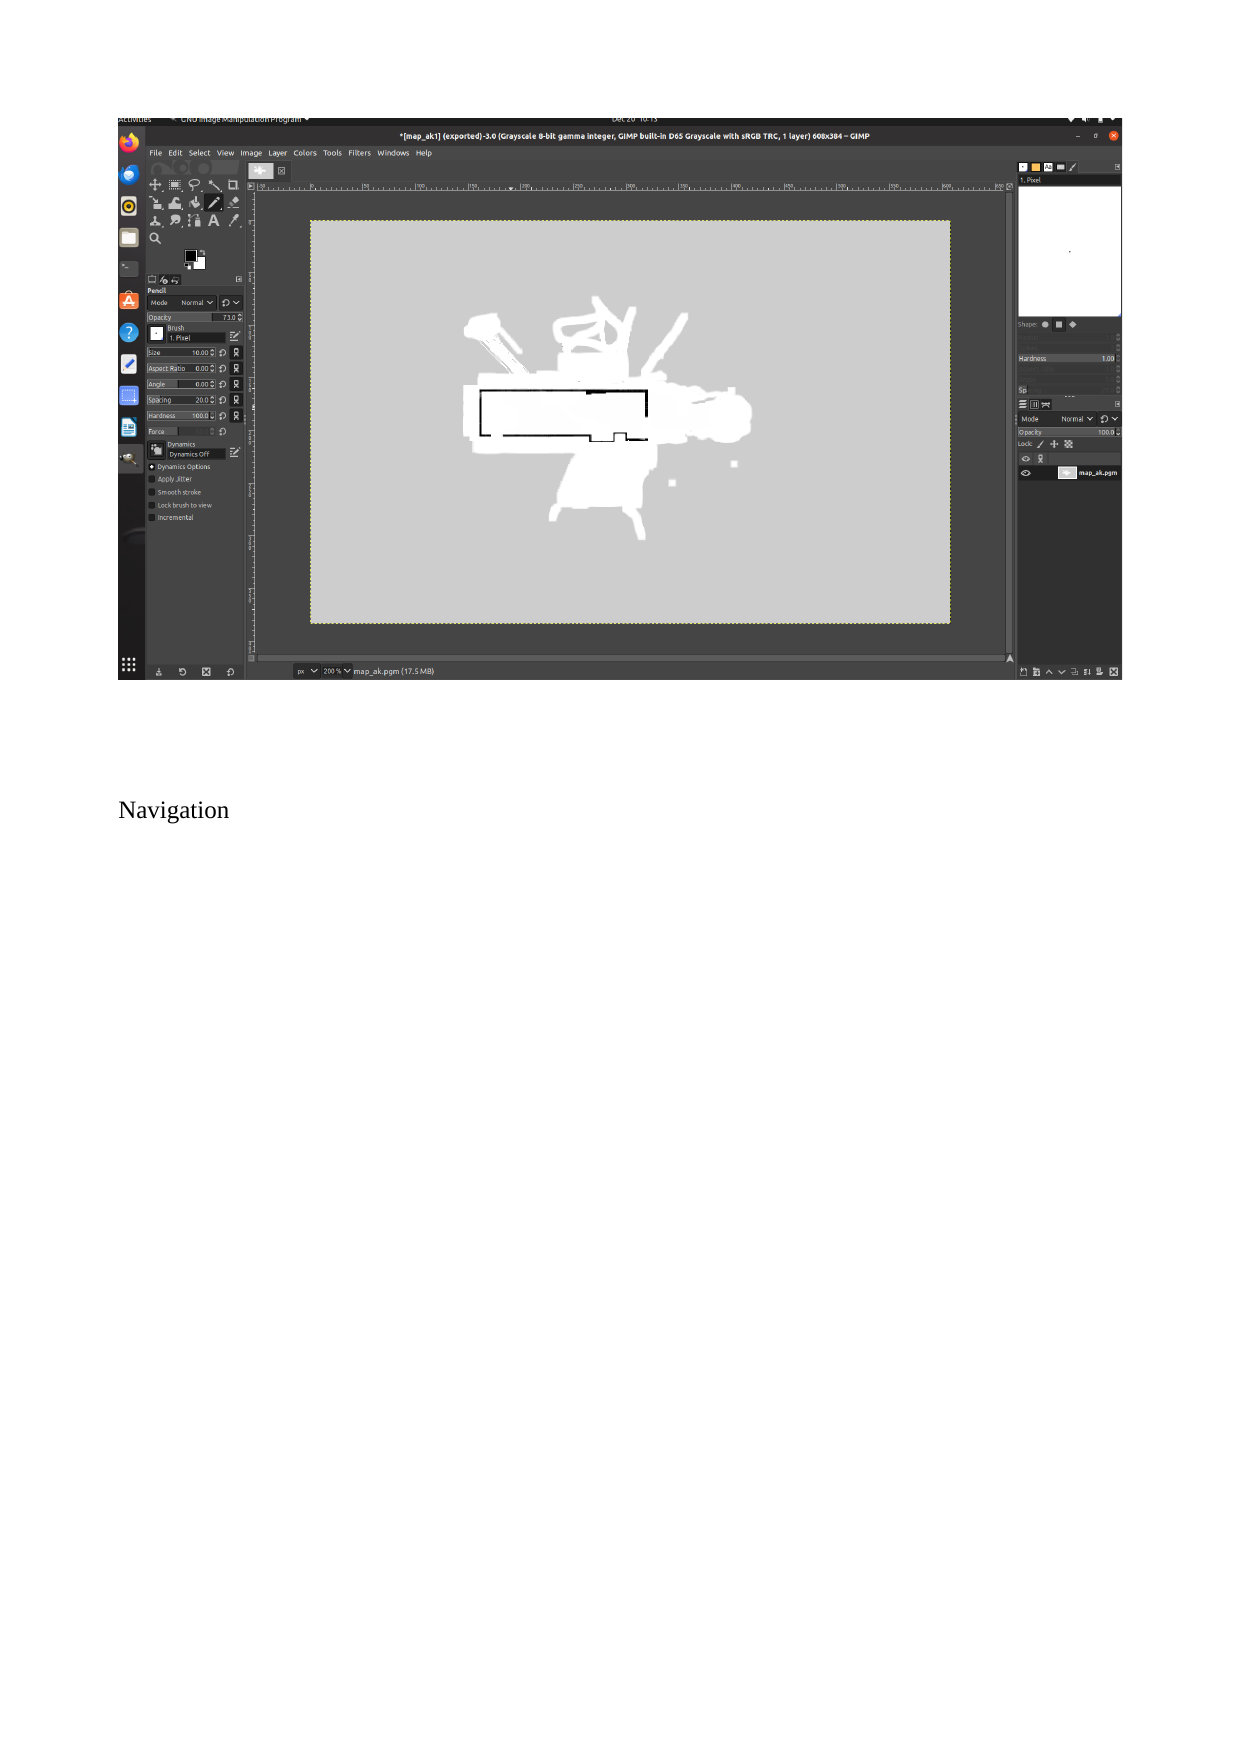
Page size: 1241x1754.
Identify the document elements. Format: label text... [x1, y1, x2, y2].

text Navigation [118, 795, 1122, 824]
picture [118, 118, 1123, 680]
